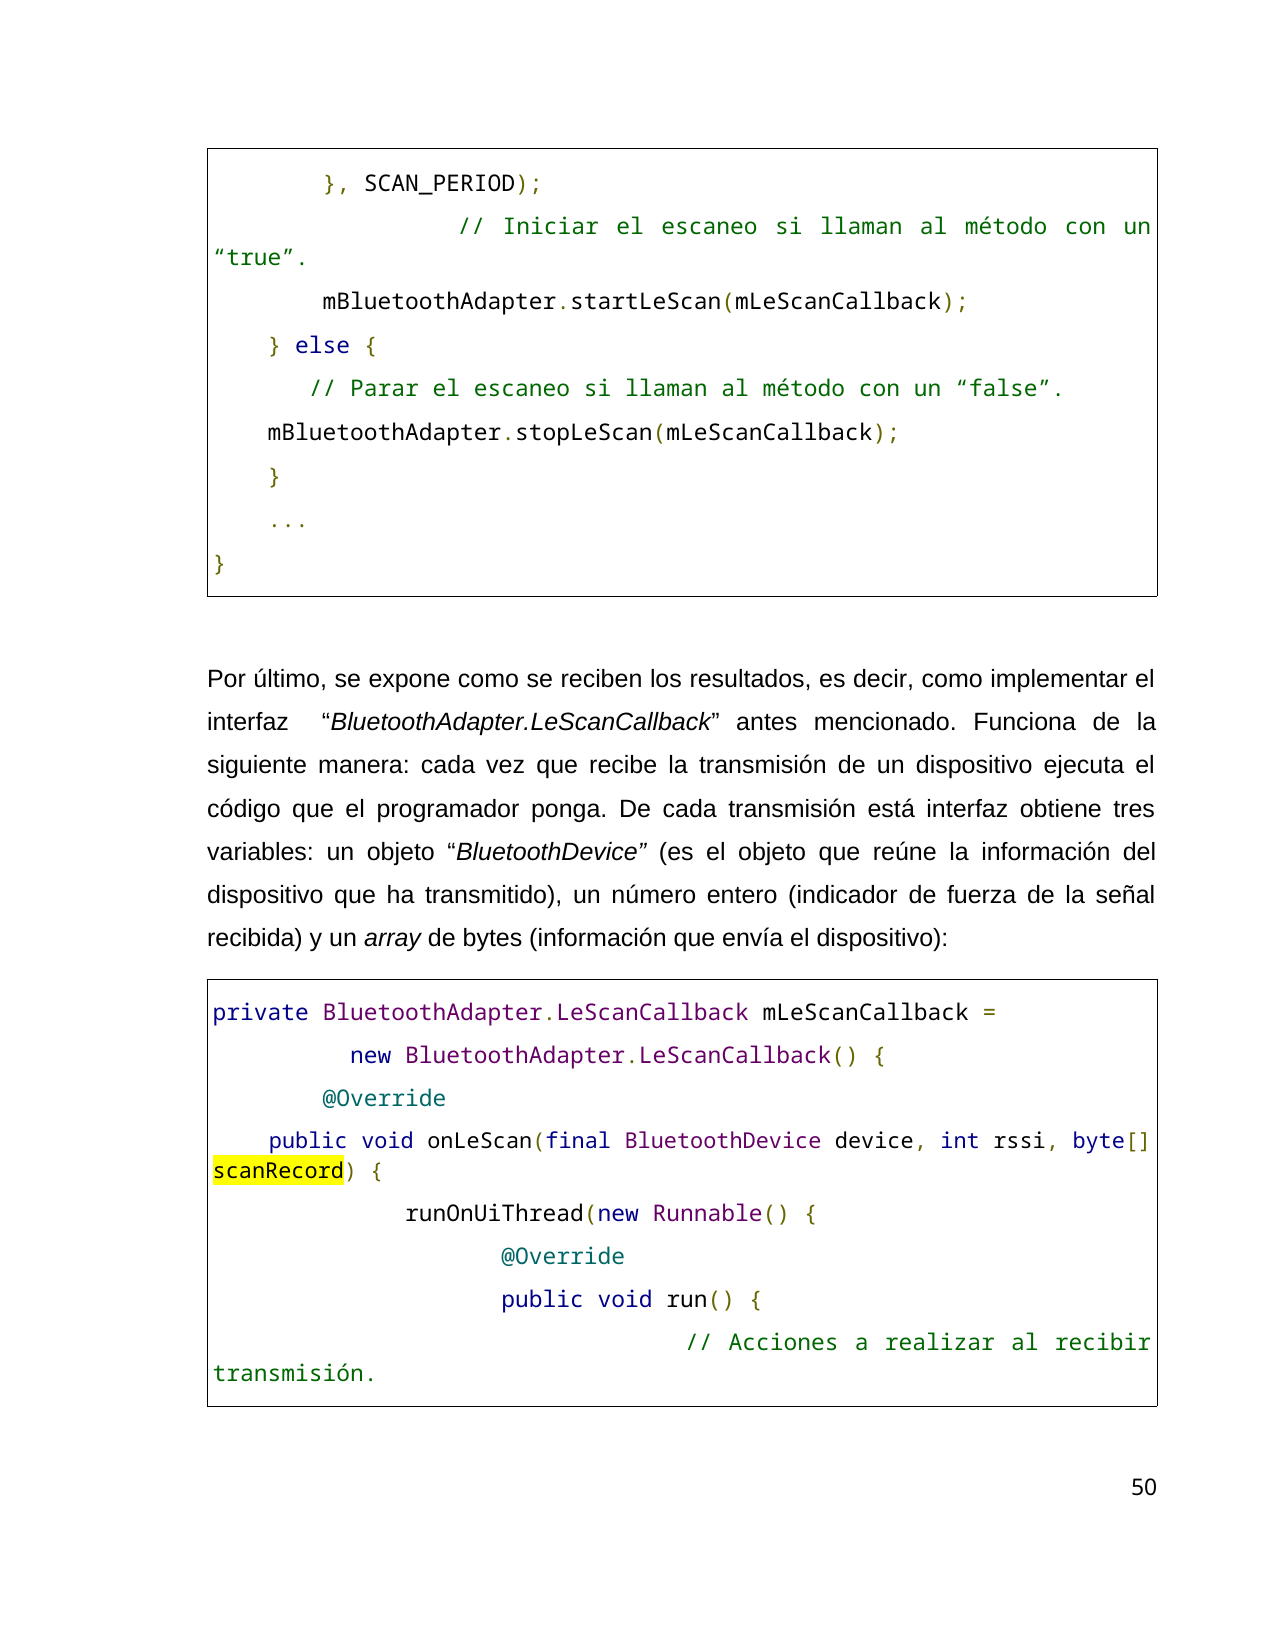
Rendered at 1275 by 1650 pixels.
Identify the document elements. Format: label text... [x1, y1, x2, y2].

table_header }, SCAN_PERIOD); // Iniciar el escaneo si llaman al método con un “true”. mBluetoothAdapter.startLeScan(mLeScanCallback); } else { // Parar el escaneo si llaman al método con un “false”. mBluetoothAdapter.stopLeScan(mLeScanCallback); } ... } [208, 149, 1157, 596]
table_header private BluetoothAdapter.LeScanCallback mLeScanCallback = new BluetoothAdapter.LeScanCallback() { @Override public void onLeScan(final BluetoothDevice device, int rssi, byte[] scanRecord) { runOnUiThread(new Runnable() { @Override public void run() { // Acciones a realizar al recibir transmisión. [208, 980, 1157, 1406]
text Por último, se expone como se reciben los resultados, es decir, como implementar el interfaz “BluetoothAdapter.LeScanCallback” antes mencionado. Funciona de la siguiente manera: cada vez que recibe la transmisión de un dispositivo ejecuta el código que el programador ponga. De cada transmisión está interfaz obtiene tres variables: un objeto “BluetoothDevice” (es el objeto que reúne la información del dispositivo que ha transmitido), un número entero (indicador de fuerza de la señal recibida) y un array de bytes (información que envía el dispositivo): [207, 664, 1157, 952]
